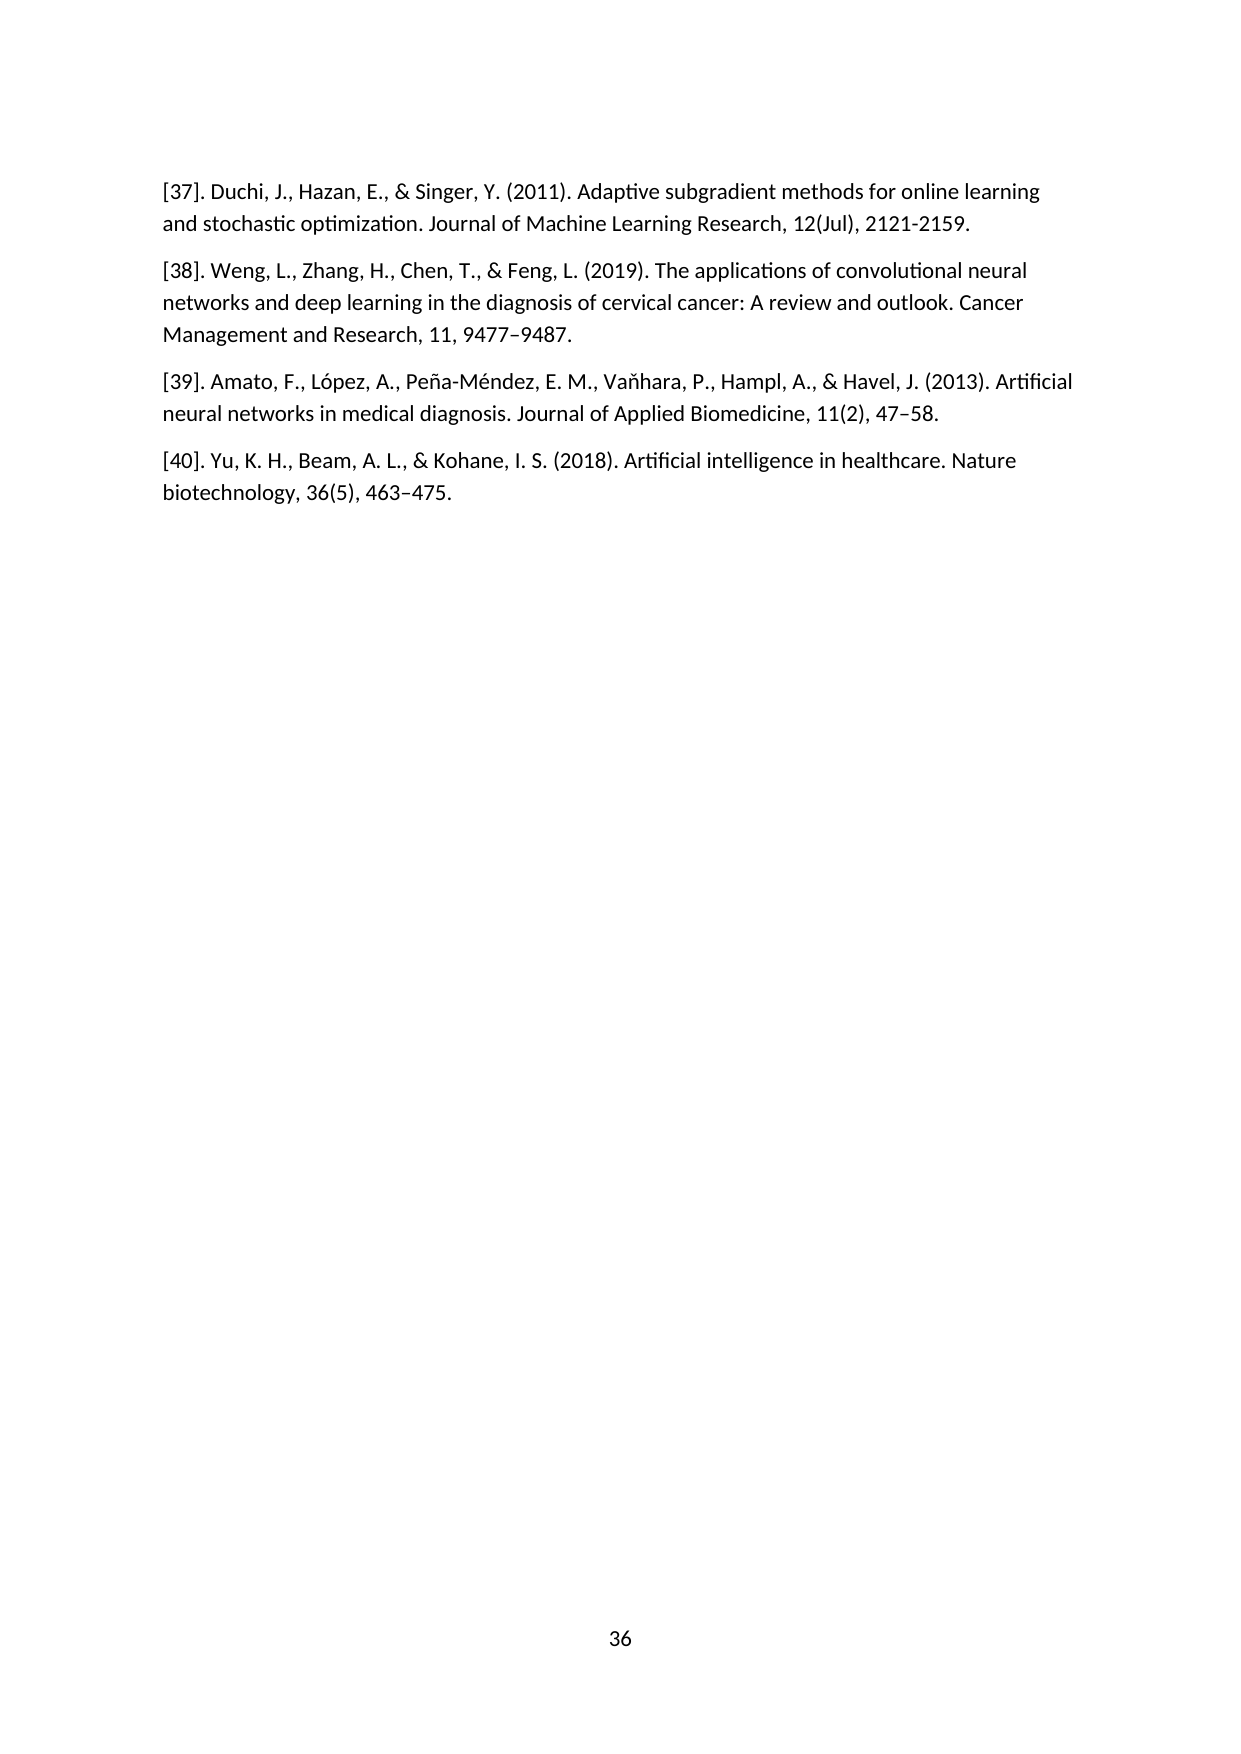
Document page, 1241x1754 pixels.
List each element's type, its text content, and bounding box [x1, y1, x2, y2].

text [37]. Duchi, J., Hazan, E., & Singer, Y. (2011). Adaptive subgradient methods for online learning and stochastic optimization. Journal of Machine Learning Research, 12(Jul), 2121-2159. [162, 177, 1078, 237]
text [39]. Amato, F., López, A., Peña-Méndez, E. M., Vaňhara, P., Hampl, A., & Havel, J. (2013). Artificial neural networks in medical diagnosis. Journal of Applied Biomedicine, 11(2), 47–58. [162, 367, 1078, 427]
text [40]. Yu, K. H., Beam, A. L., & Kohane, I. S. (2018). Artificial intelligence in healthcare. Nature biotechnology, 36(5), 463–475. [162, 446, 1078, 506]
text [38]. Weng, L., Zhang, H., Chen, T., & Feng, L. (2019). The applications of convolutional neural networks and deep learning in the diagnosis of cervical cancer: A review and outlook. Cancer Management and Research, 11, 9477–9487. [162, 256, 1078, 348]
